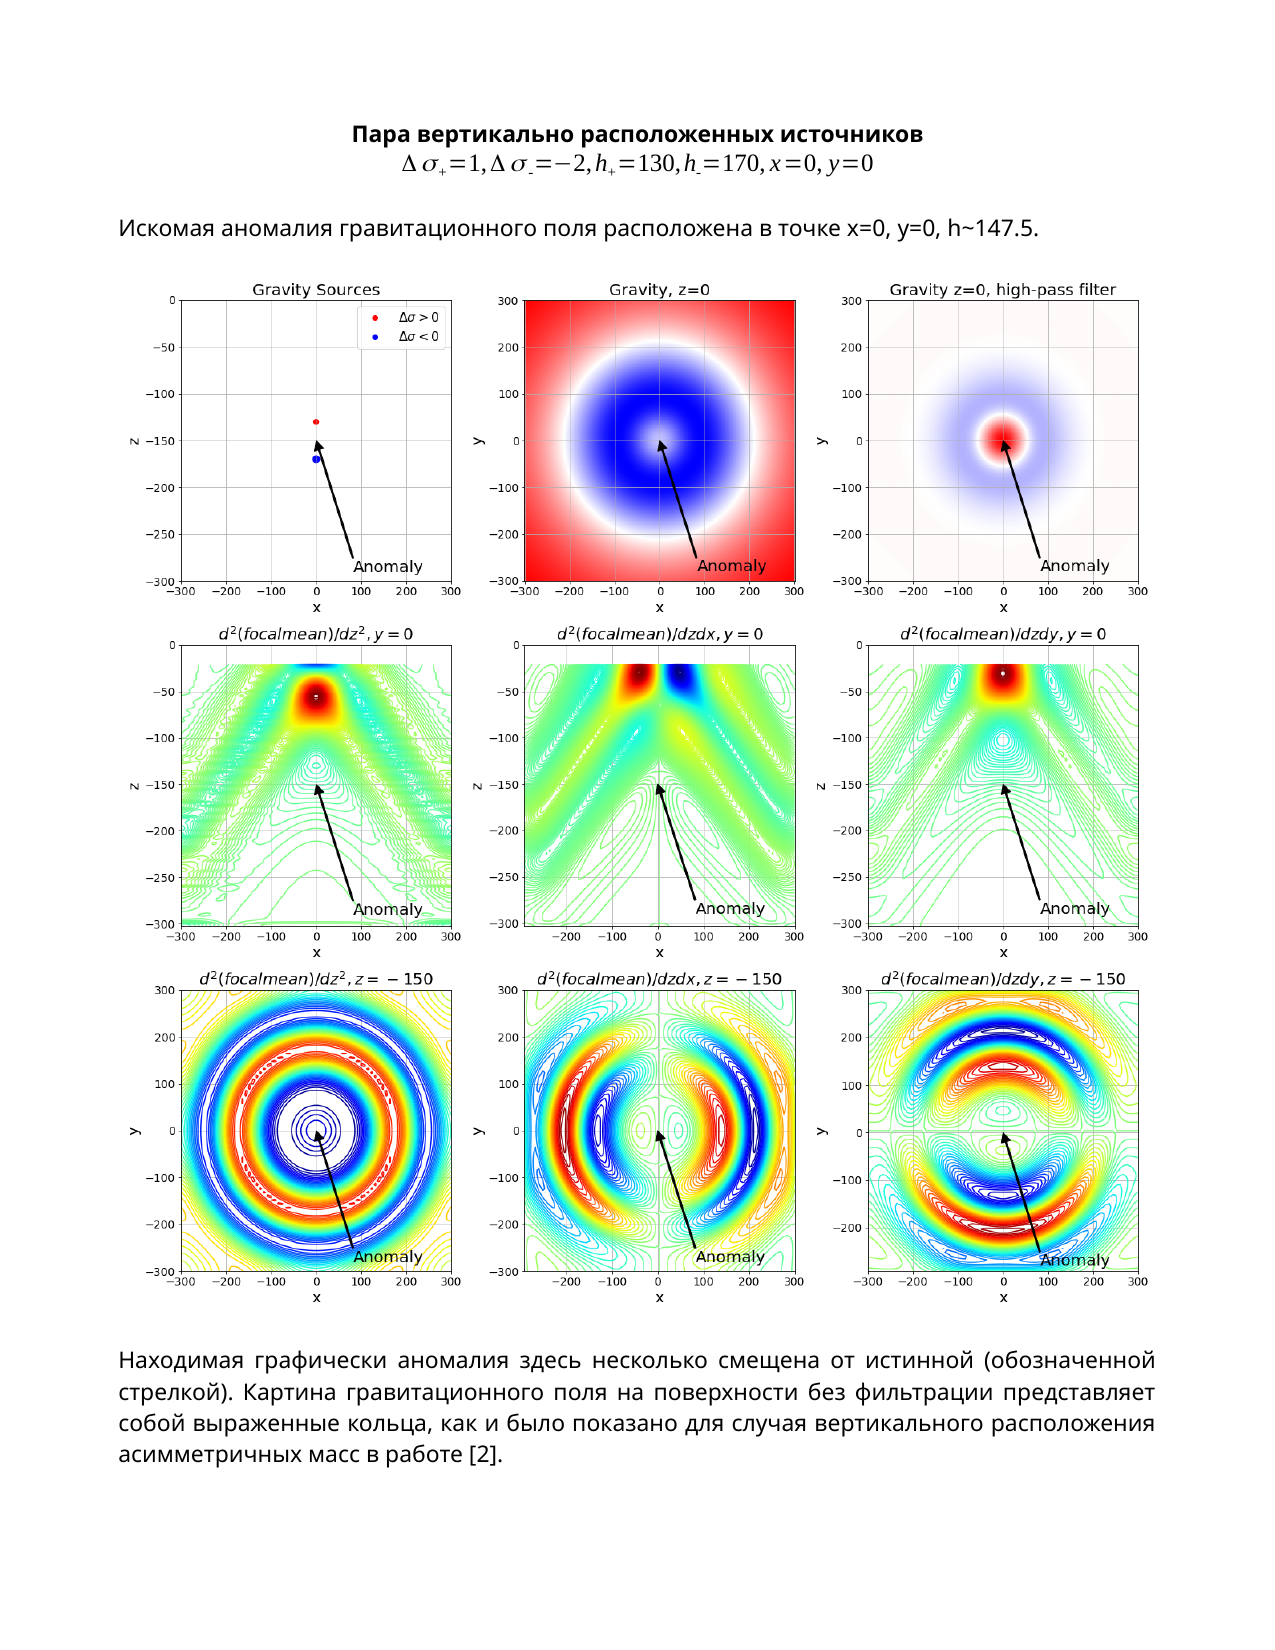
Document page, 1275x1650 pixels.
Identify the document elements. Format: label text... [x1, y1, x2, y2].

picture [118, 274, 1157, 1314]
text Находимая графически аномалия здесь несколько смещена от истинной (обозначенной стрелкой). Картина гравитационного поля на поверхности без фильтрации представляет собой выраженные кольца, как и было показано для случая вертикального расположения асимметричных масс в работе [2]. [118, 1344, 1157, 1469]
text Искомая аномалия гравитационного поля расположена в точке x=0, y=0, h~147.5. [118, 212, 1157, 243]
text Пара вертикально расположенных источников [118, 118, 1157, 181]
